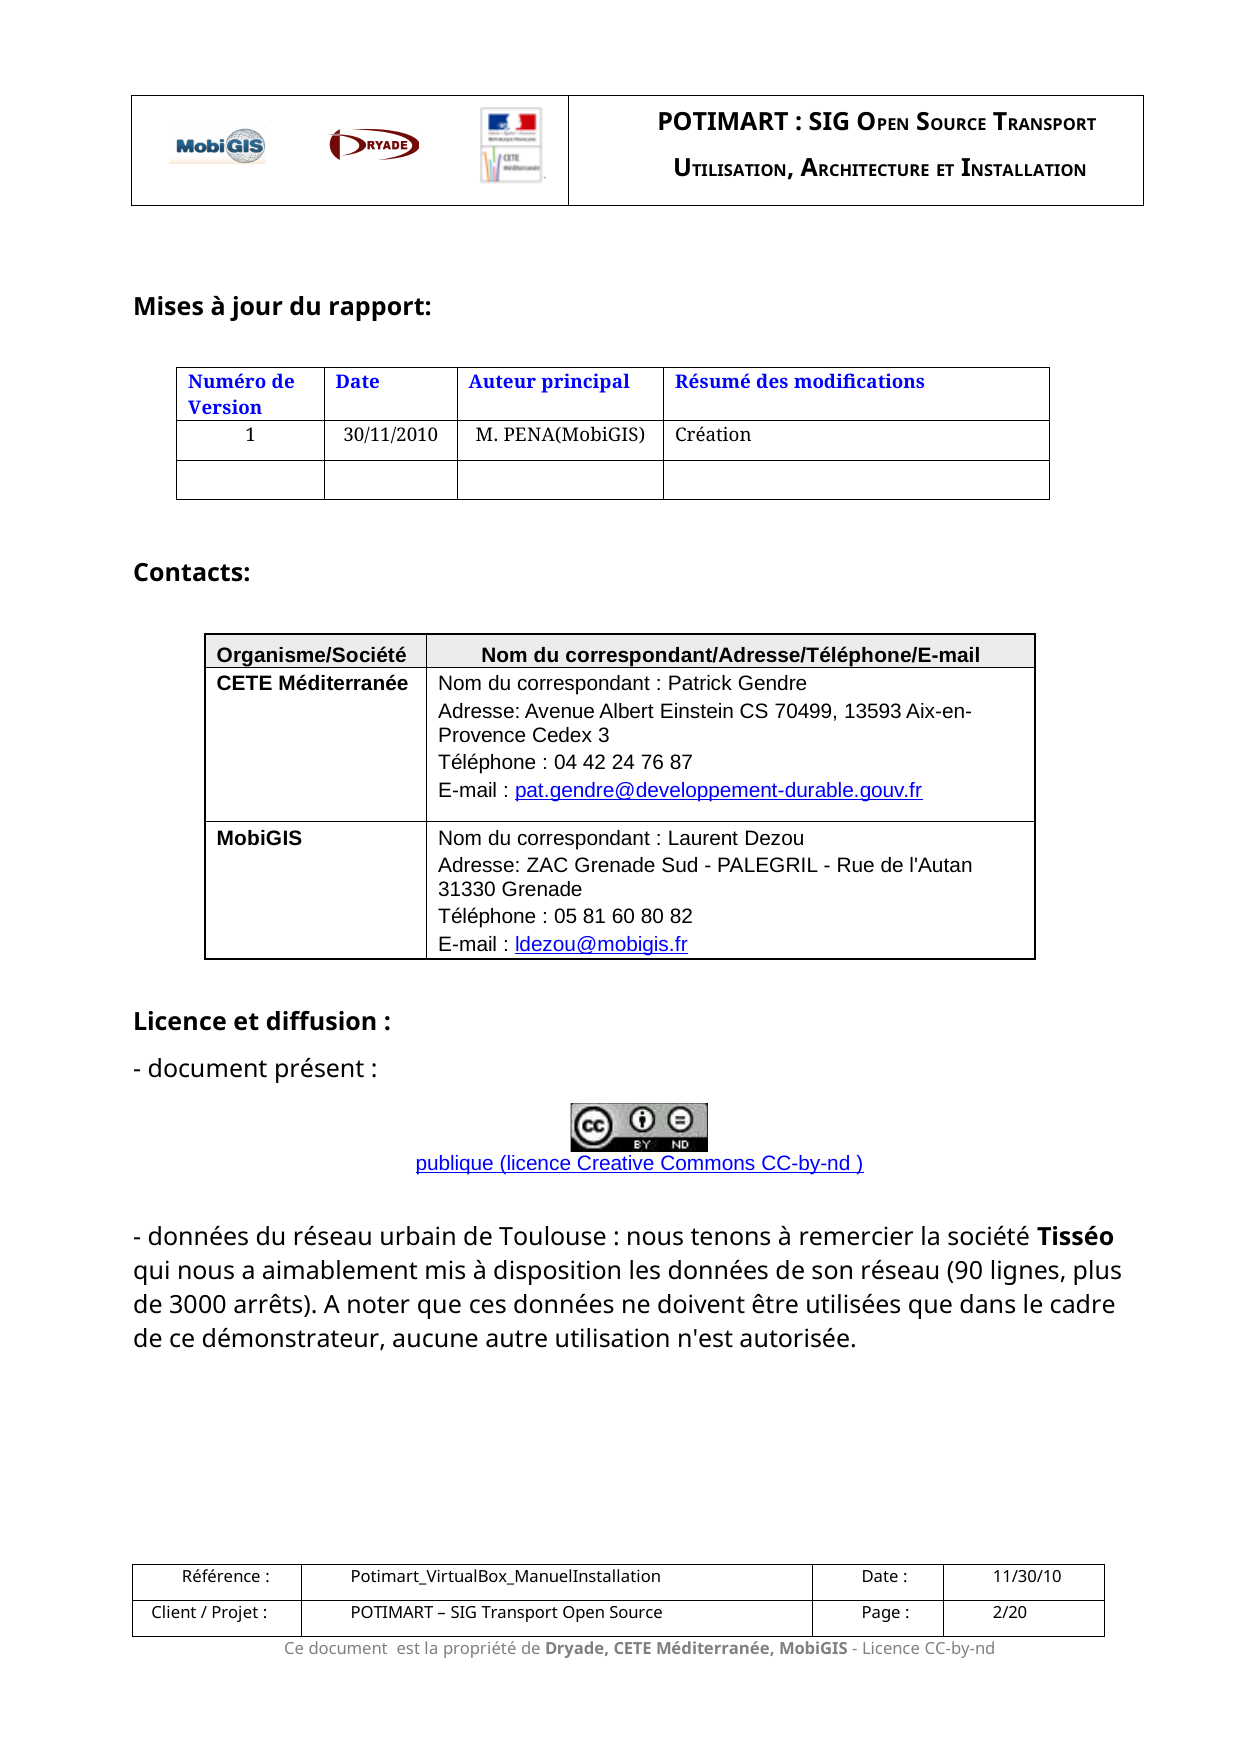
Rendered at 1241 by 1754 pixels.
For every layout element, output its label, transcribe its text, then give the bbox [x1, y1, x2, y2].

table_header Nom du correspondant/Adresse/Téléphone/E-mail [427, 635, 1034, 667]
table_header Auteur principal [458, 368, 663, 420]
text Licence et diffusion : [133, 1004, 1146, 1038]
table_cell Création [664, 421, 1049, 459]
text Mises à jour du rapport: [133, 288, 1146, 322]
picture [328, 129, 419, 160]
text Contacts: [133, 555, 1146, 589]
table_cell Nom du correspondant : Patrick Gendre Adresse: Avenue Albert Einstein CS 70499, 13593 Aix-en-Provence Cedex 3 Téléphone : 04 42 24 76 87 E-mail : pat.gendre@developpement-durable.gouv.fr [427, 668, 1034, 821]
table_header Organisme/Société [206, 635, 426, 667]
table_cell CETE Méditerranée [206, 668, 426, 821]
table_header Numéro de Version [177, 368, 324, 420]
picture [479, 106, 546, 185]
table_cell [664, 461, 1049, 499]
picture [169, 127, 266, 164]
text - données du réseau urbain de Toulouse : nous tenons à remercier la société Tisséo qui nous a aimablement mis à disposition les données de son réseau (90 lignes, plus de 3000 arrêts). A noter que ces données ne doivent être utilisées que dans le cadre de ce démonstrateur, aucune autre utilisation n'est autorisée. [133, 1219, 1146, 1355]
text - document présent : [133, 1051, 1146, 1085]
picture [570, 1103, 708, 1152]
table_cell [458, 461, 663, 499]
table_header Résumé des modifications [664, 368, 1049, 420]
table_cell M. PENA(MobiGIS) [458, 421, 663, 459]
table_cell Nom du correspondant : Laurent Dezou Adresse: ZAC Grenade Sud - PALEGRIL - Rue de l'Autan 31330 Grenade Téléphone : 05 81 60 80 82 E-mail : ldezou@mobigis.fr [427, 822, 1034, 958]
text publique (licence Creative Commons CC-by-nd ) [133, 1108, 1146, 1175]
table_cell MobiGIS [206, 822, 426, 958]
table_header Date [325, 368, 457, 420]
table_cell 1 [177, 421, 324, 459]
table_cell [325, 461, 457, 499]
table_cell [177, 461, 324, 499]
table_cell 30/11/2010 [325, 421, 457, 459]
